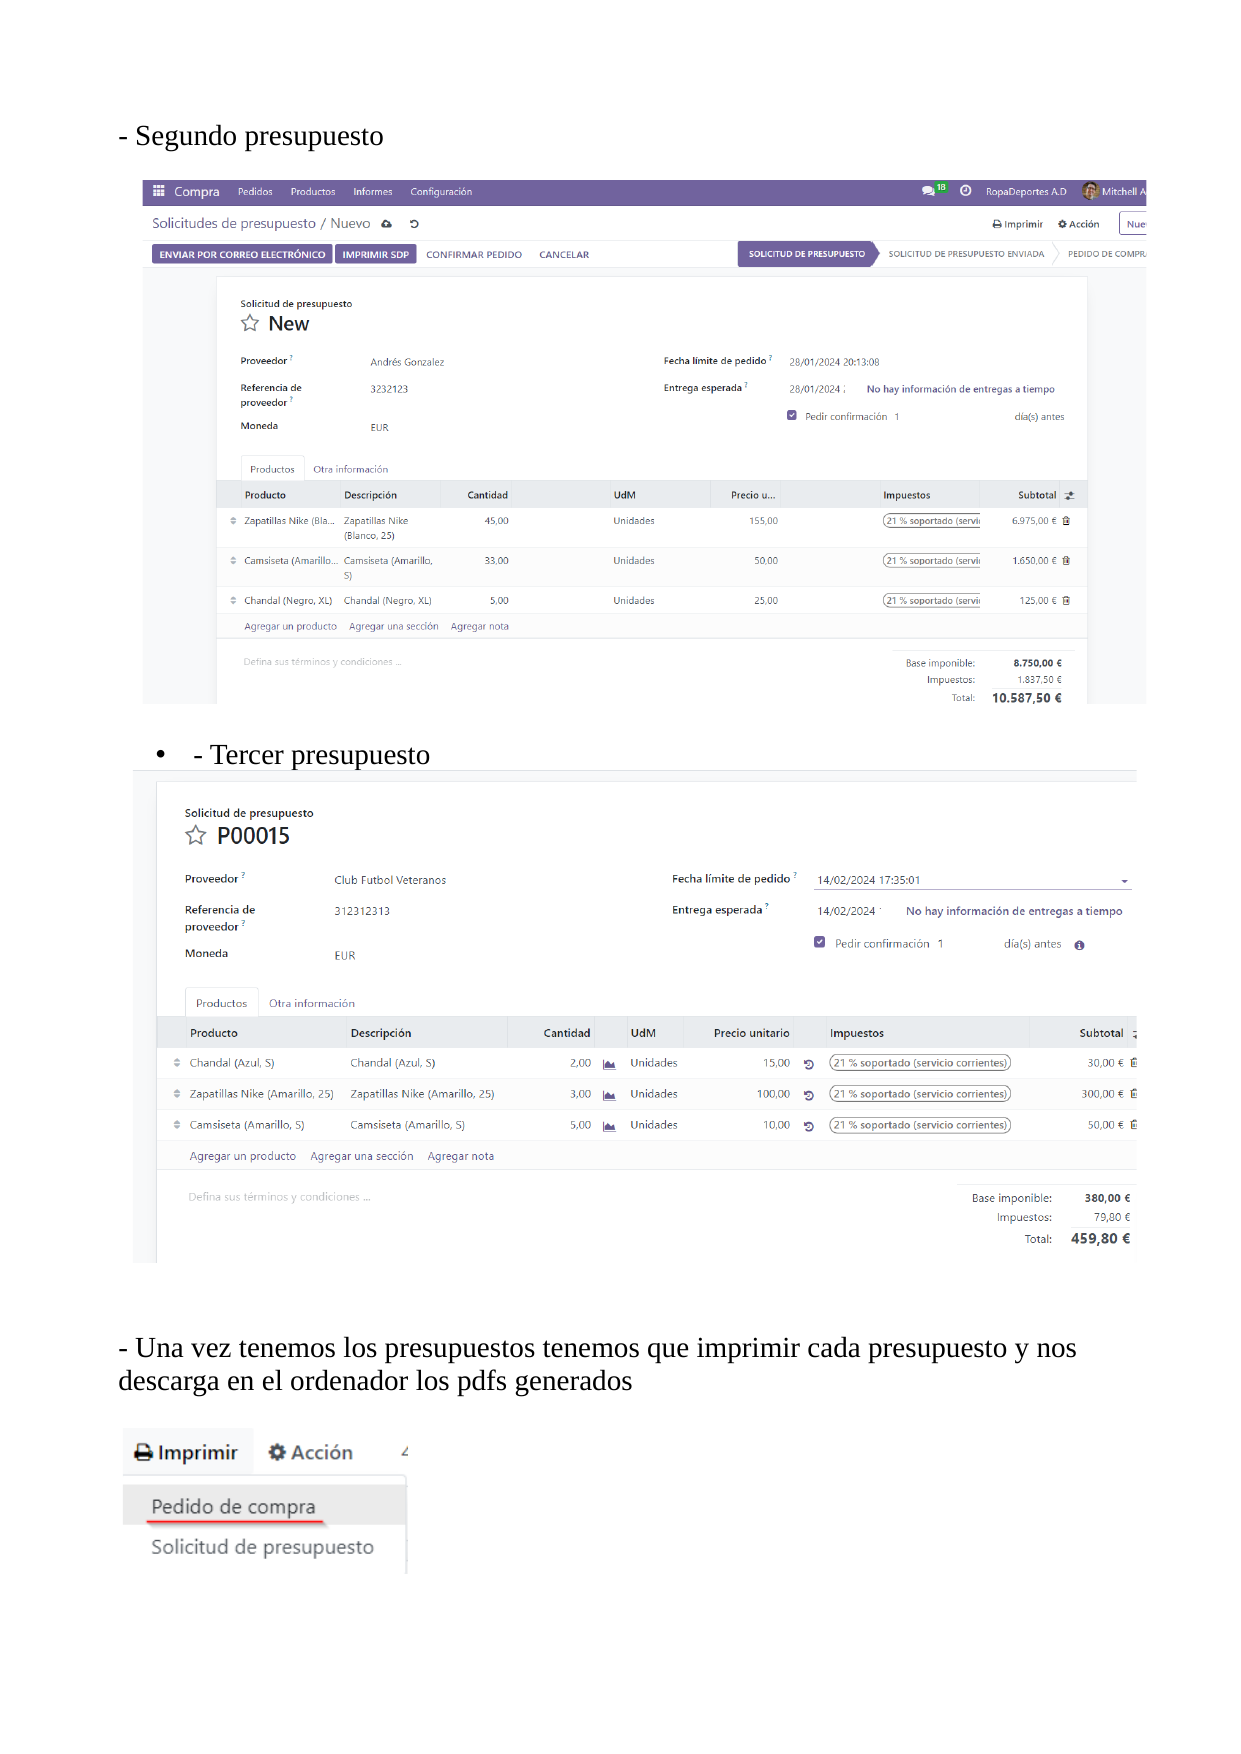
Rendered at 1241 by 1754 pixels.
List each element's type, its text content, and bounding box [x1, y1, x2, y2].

text - Segundo presupuesto [118, 118, 1122, 152]
picture [122, 1428, 408, 1574]
picture [142, 180, 1147, 704]
list - Tercer presupuesto [156, 737, 1122, 770]
picture [132, 770, 1137, 1263]
text - Una vez tenemos los presupuestos tenemos que imprimir cada presupuesto y nos descarga en el ordenador los pdfs generados [118, 1330, 1122, 1397]
